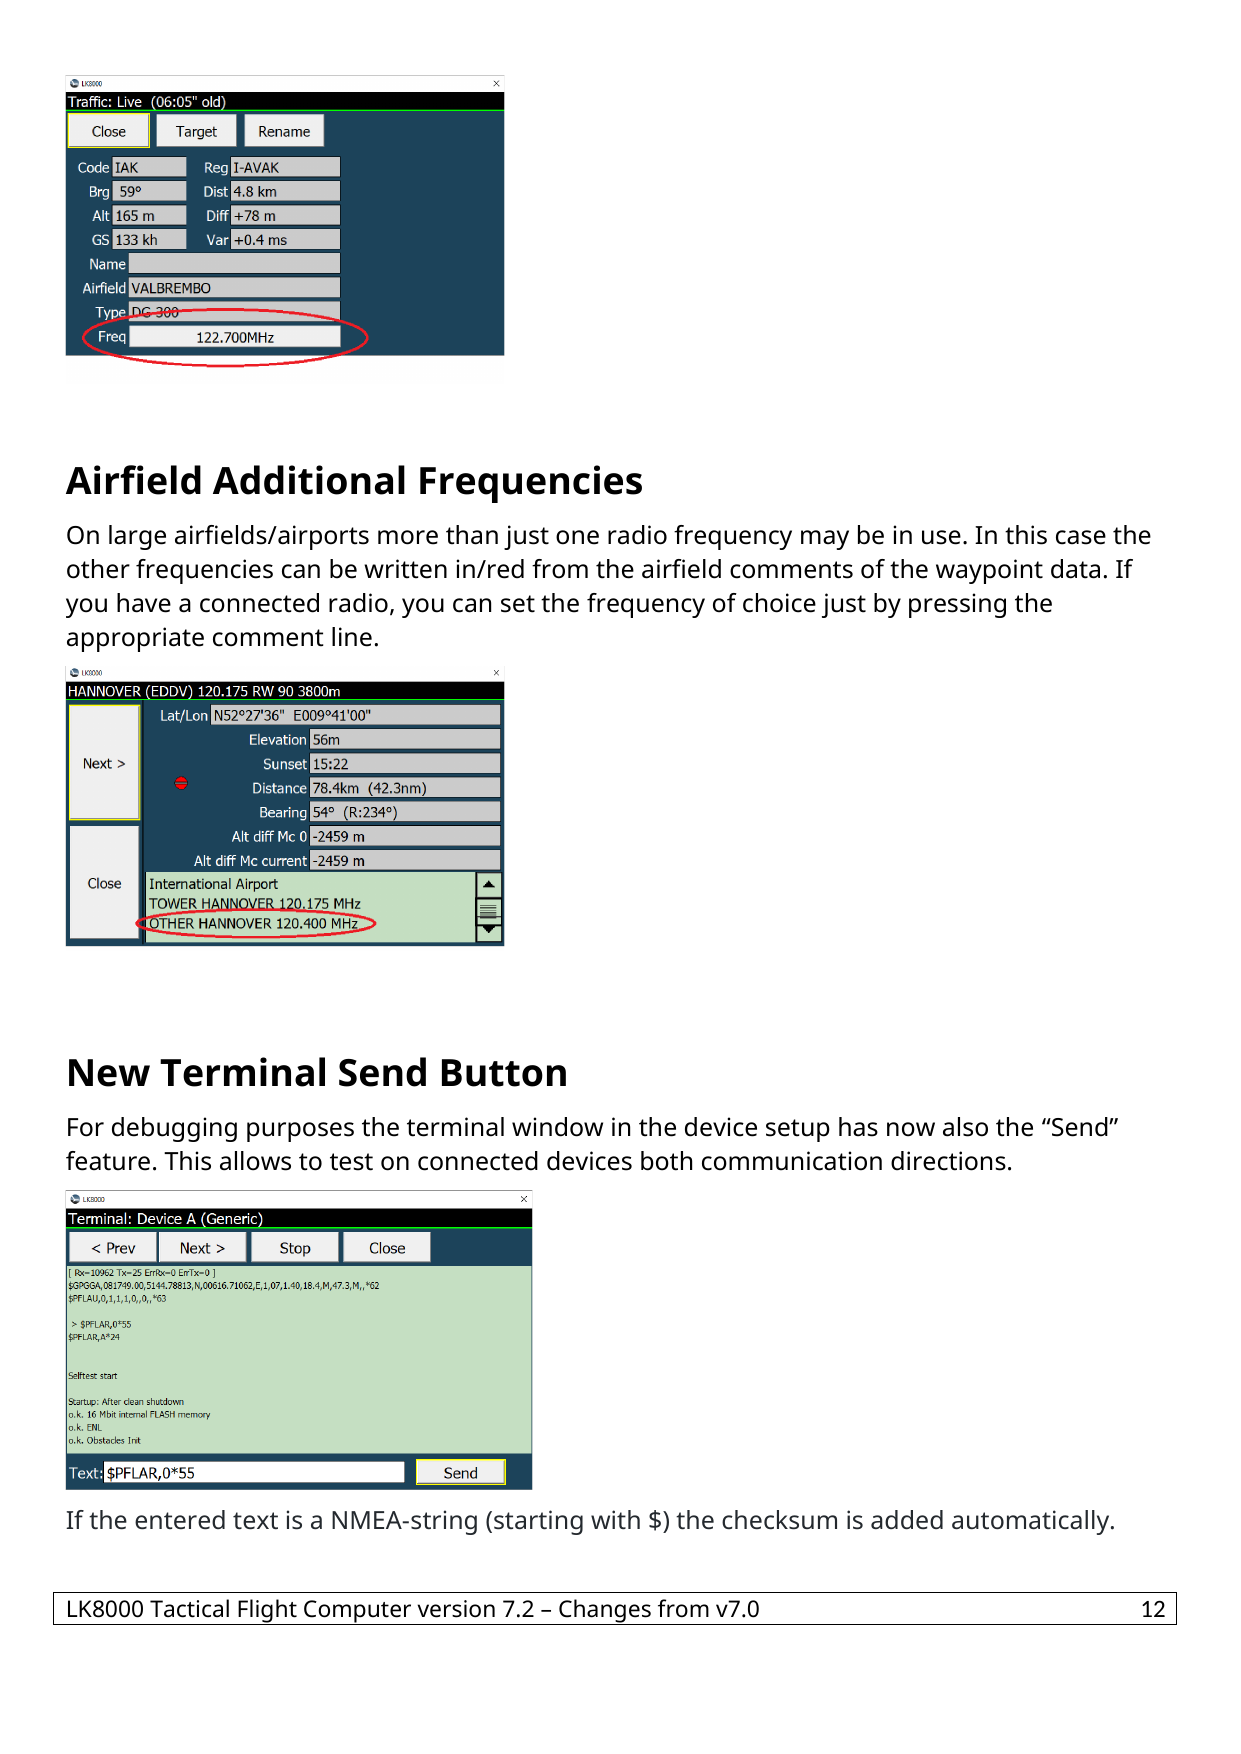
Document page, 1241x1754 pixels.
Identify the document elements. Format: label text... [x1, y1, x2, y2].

subtitle Airfield Additional Frequencies [66, 454, 1181, 505]
picture [65, 75, 505, 384]
text If the entered text is a NMEA-string (starting with $) the checksum is added automatically. [66, 1502, 1181, 1536]
picture [65, 666, 505, 951]
text On large airfields/airports more than just one radio frequency may be in use. In this case the other frequencies can be written in/red from the airfield comments of the waypoint data. If you have a connected radio, you can set the frequency of choice just by pressing the appropriate comment line. [66, 518, 1181, 654]
text For debugging purposes the terminal window in the device setup has now also the “Send” feature. This allows to test on connected devices both communication directions. [66, 1110, 1181, 1178]
subtitle New Terminal Send Button [66, 1046, 1181, 1097]
picture [65, 1190, 533, 1490]
